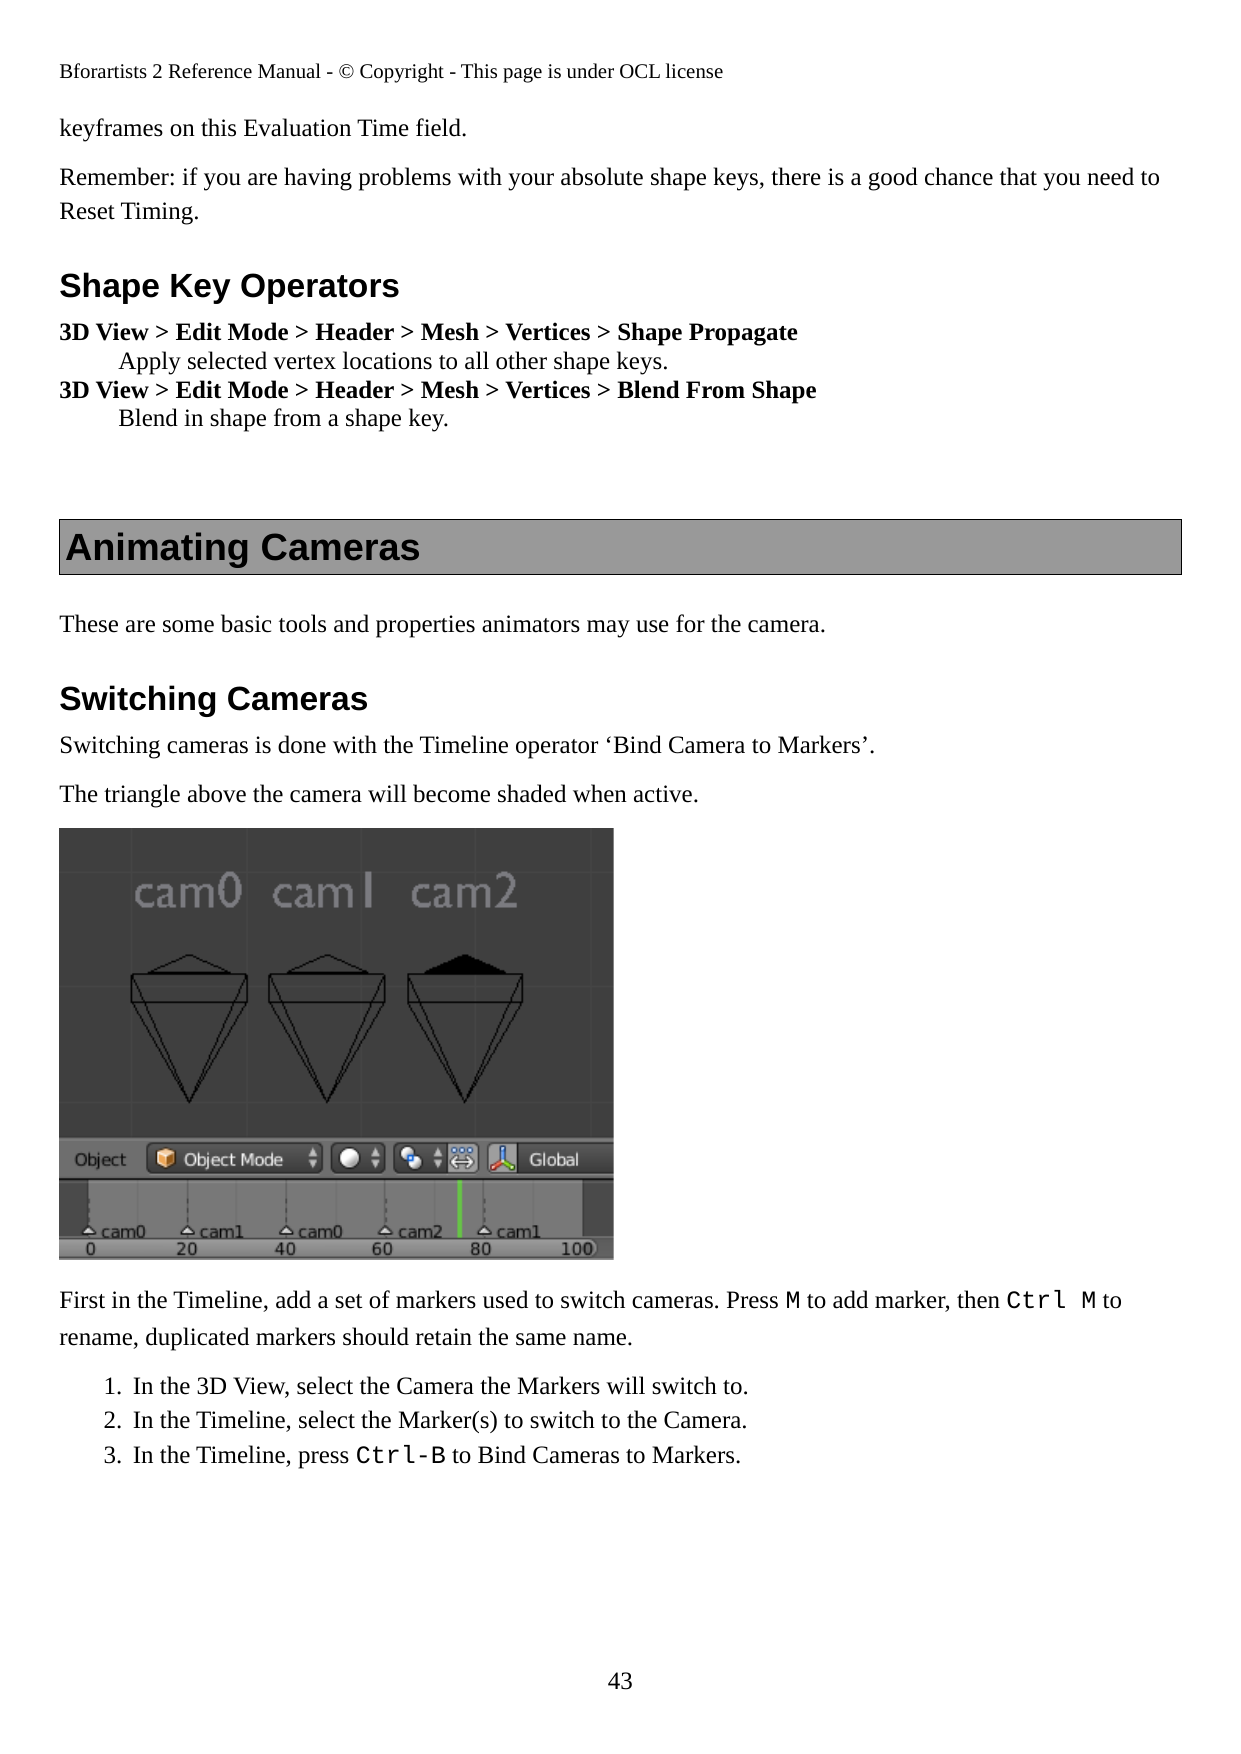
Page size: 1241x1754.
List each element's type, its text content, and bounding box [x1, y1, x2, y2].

table_header Animating Cameras [60, 520, 1181, 574]
list In the Timeline, press Ctrl-B to Bind Cameras to Markers. [103, 1440, 1181, 1471]
text Switching cameras is done with the Timeline operator ‘Bind Camera to Markers’. [59, 730, 1181, 759]
text Remember: if you are having problems with your absolute shape keys, there is a good chance that you need to Reset Timing. [59, 162, 1181, 225]
subtitle 3D View > Edit Mode > Header > Mesh > Vertices > Blend From Shape [59, 375, 1181, 403]
text keyframes on this Evaluation Time field. [59, 113, 1181, 141]
subtitle Shape Key Operators [59, 266, 1181, 305]
list Apply selected vertex locations to all other shape keys. [118, 346, 1181, 375]
text These are some basic tools and properties animators may use for the camera. [59, 609, 1181, 638]
list Blend in shape from a shape key. [118, 403, 1181, 432]
picture [59, 828, 614, 1260]
text The triangle above the camera will become shaded when active. [59, 779, 1181, 808]
subtitle 3D View > Edit Mode > Header > Mesh > Vertices > Shape Propagate [59, 317, 1181, 346]
list In the Timeline, select the Marker(s) to switch to the Camera. [103, 1405, 1181, 1434]
text First in the Timeline, add a set of markers used to switch cameras. Press M to add marker, then Ctrl M to rename, duplicated markers should retain the same name. [59, 1285, 1181, 1351]
list In the 3D View, select the Camera the Markers will switch to. [103, 1371, 1181, 1399]
subtitle Switching Cameras [59, 679, 1181, 717]
